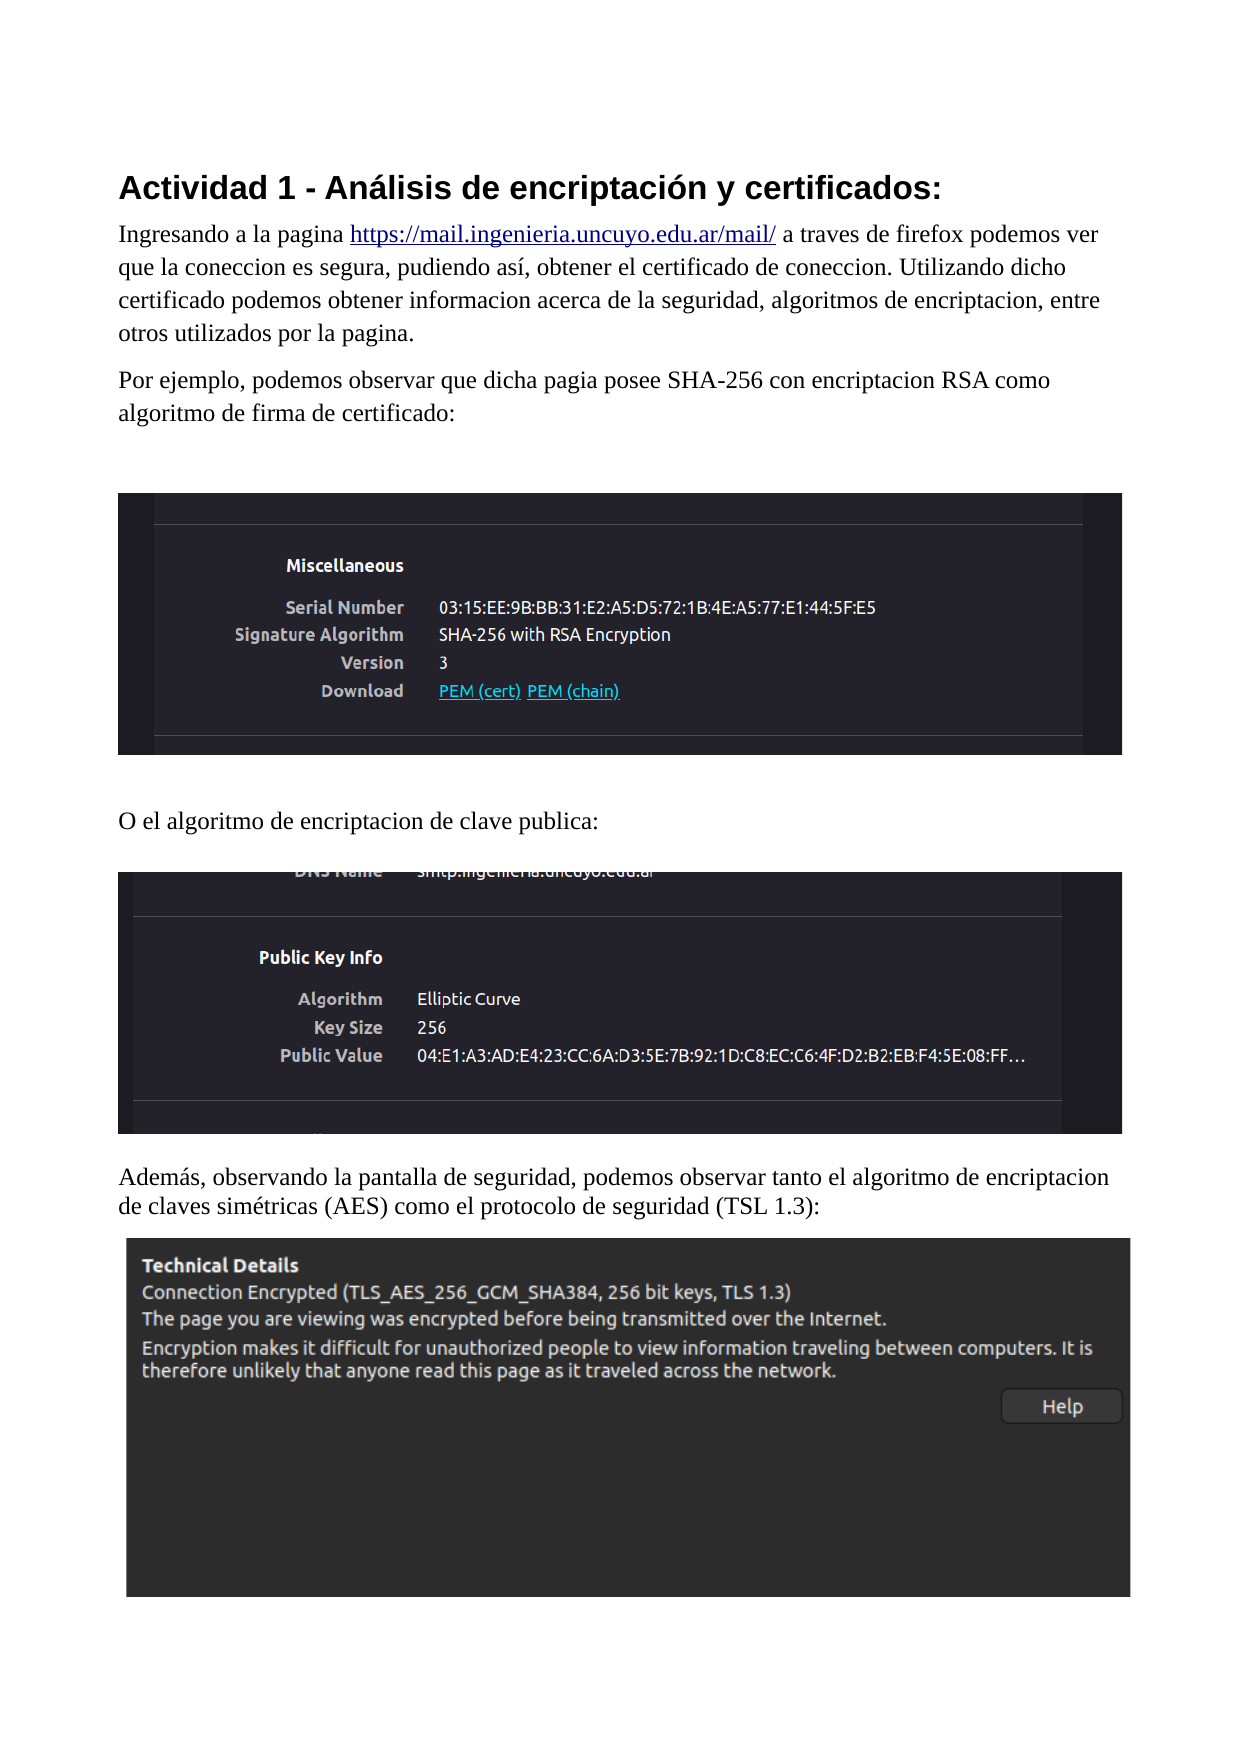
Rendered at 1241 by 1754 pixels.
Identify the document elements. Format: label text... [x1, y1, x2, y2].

text Por ejemplo, podemos observar que dicha pagia posee SHA-256 con encriptacion RSA como algoritmo de firma de certificado: [118, 365, 1122, 427]
picture [118, 493, 1123, 755]
text O el algoritmo de encriptacion de clave publica: [118, 806, 1122, 835]
text Ingresando a la pagina https://mail.ingenieria.uncuyo.edu.ar/mail/ a traves de firefox podemos ver que la coneccion es segura, pudiendo así, obtener el certificado de coneccion. Utilizando dicho certificado podemos obtener informacion acerca de la seguridad, algoritmos de encriptacion, entre otros utilizados por la pagina. [118, 219, 1122, 346]
picture [126, 1238, 1131, 1597]
picture [118, 872, 1123, 1134]
text Además, observando la pantalla de seguridad, podemos observar tanto el algoritmo de encriptacion de claves simétricas (AES) como el protocolo de seguridad (TSL 1.3): [118, 1162, 1122, 1220]
subtitle Actividad 1 - Análisis de encriptación y certificados: [118, 168, 1122, 206]
